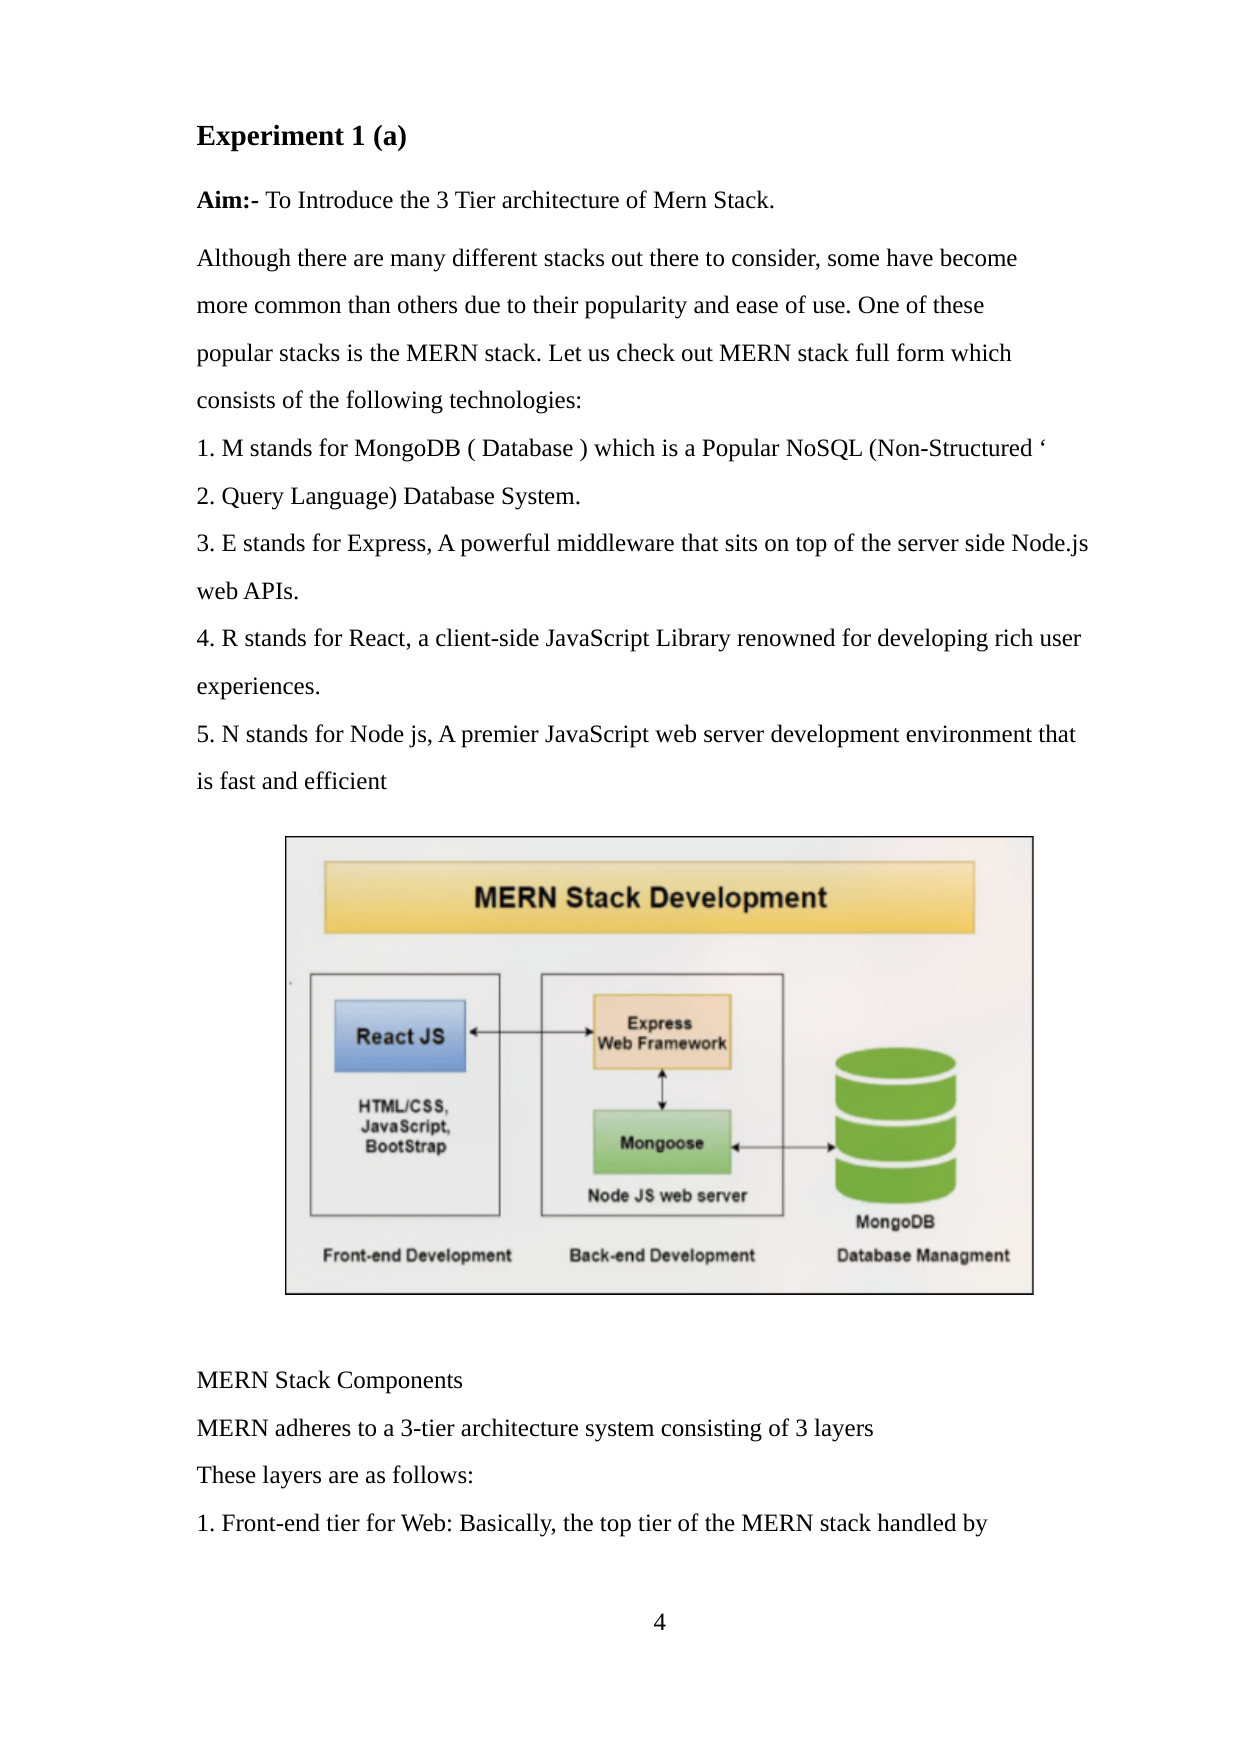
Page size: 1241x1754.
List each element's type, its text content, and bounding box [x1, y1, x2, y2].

text 2. Query Language) Database System. [196, 481, 1122, 509]
text These layers are as follows: [196, 1460, 1122, 1489]
text Although there are many different stacks out there to consider, some have become [196, 243, 1122, 271]
picture [285, 836, 1034, 1295]
text 4. R stands for React, a client-side JavaScript Library renowned for developing rich user [196, 623, 1122, 652]
text Experiment 1 (a) [196, 118, 1122, 152]
text 3. E stands for Express, A powerful middleware that sits on top of the server side Node.js [196, 528, 1122, 557]
text web APIs. [196, 576, 1122, 605]
text MERN Stack Components [196, 1365, 1122, 1394]
text consists of the following technologies: [196, 386, 1122, 414]
text 1. M stands for MongoDB ( Database ) which is a Popular NoSQL (Non-Structured ‘ [196, 433, 1122, 462]
text popular stacks is the MERN stack. Let us check out MERN stack full form which [196, 338, 1122, 367]
text experiences. [196, 671, 1122, 700]
text 5. N stands for Node js, A premier JavaScript web server development environment that [196, 719, 1122, 747]
text more common than others due to their popularity and ease of use. One of these [196, 290, 1122, 319]
text MERN adheres to a 3-tier architecture system consisting of 3 layers [196, 1413, 1122, 1441]
text is fast and efficient [196, 766, 1122, 795]
text Aim:- To Introduce the 3 Tier architecture of Mern Stack. [196, 185, 1122, 214]
text 1. Front-end tier for Web: Basically, the top tier of the MERN stack handled by [196, 1508, 1122, 1537]
